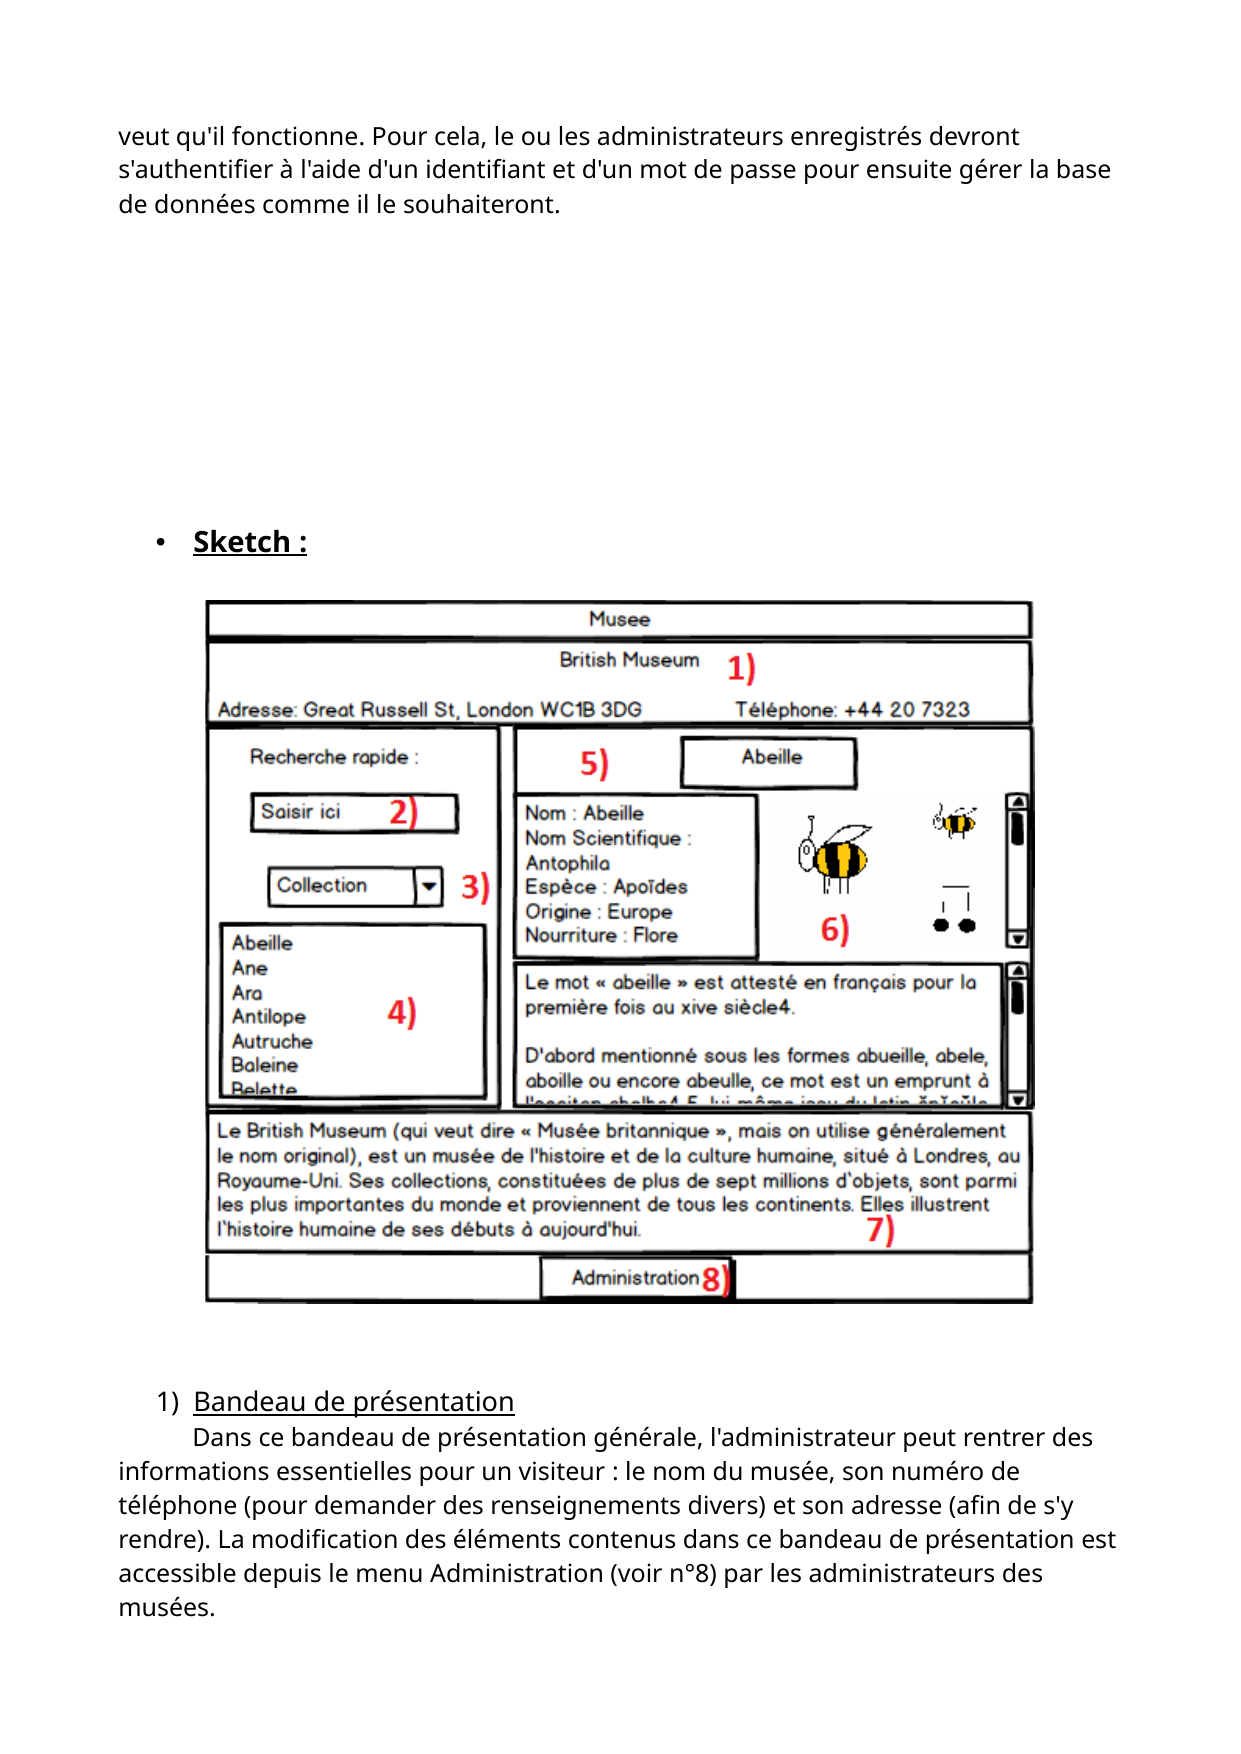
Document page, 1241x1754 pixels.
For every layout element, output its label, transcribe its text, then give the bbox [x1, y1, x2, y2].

text veut qu'il fonctionne. Pour cela, le ou les administrateurs enregistrés devront s'authentifier à l'aide d'un identifiant et d'un mot de passe pour ensuite gérer la base de données comme il le souhaiteront. [118, 118, 1122, 220]
list Sketch : [156, 521, 1122, 561]
list Bandeau de présentation [156, 1383, 1122, 1419]
text Dans ce bandeau de présentation générale, l'administrateur peut rentrer des informations essentielles pour un visiteur : le nom du musée, son numéro de téléphone (pour demander des renseignements divers) et son adresse (afin de s'y rendre). La modification des éléments contenus dans ce bandeau de présentation est accessible depuis le menu Administration (voir n°8) par les administrateurs des musées. [118, 1419, 1122, 1624]
picture [205, 600, 1035, 1304]
